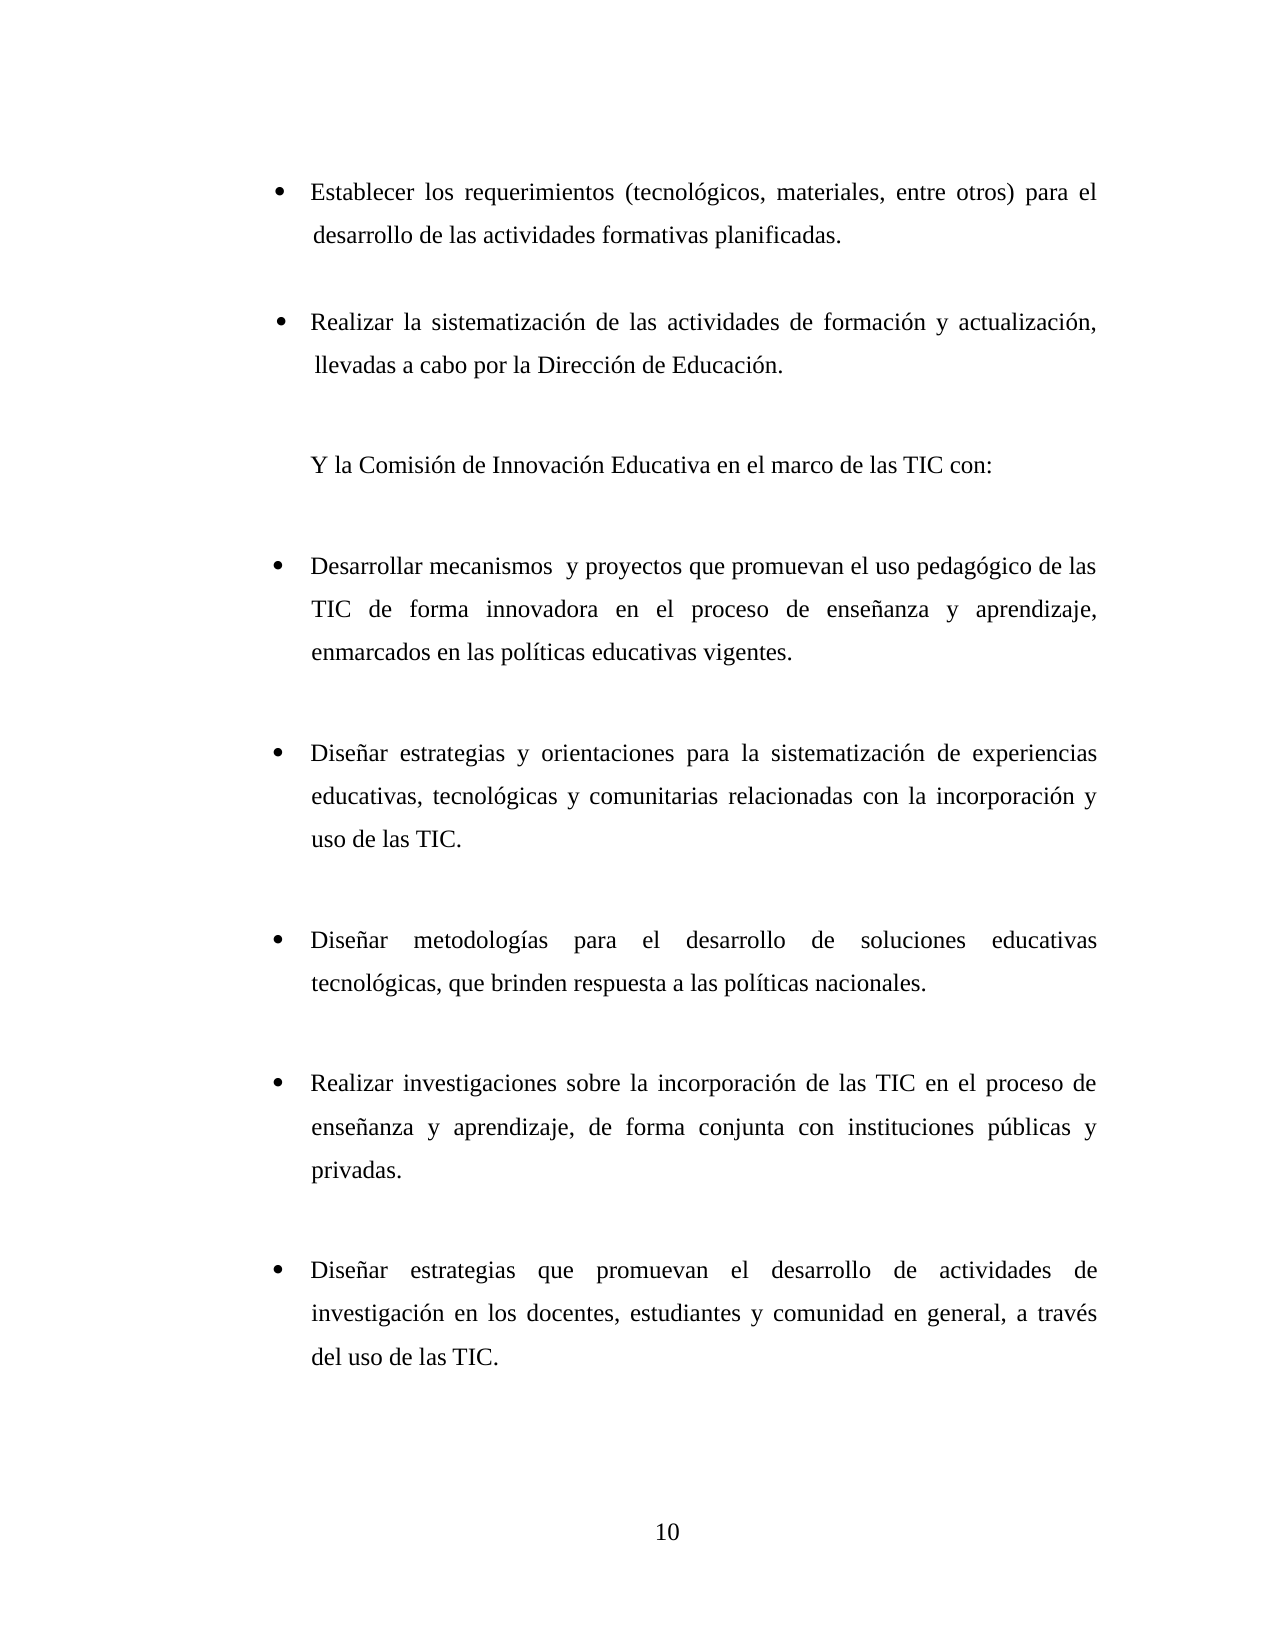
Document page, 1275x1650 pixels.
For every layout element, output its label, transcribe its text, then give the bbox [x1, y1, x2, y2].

list Diseñar estrategias que promuevan el desarrollo de actividades de investigación en los docentes, estudiantes y comunidad en general, a través del uso de las TIC. [274, 1255, 1098, 1370]
list Establecer los requerimientos (tecnológicos, materiales, entre otros) para el desarrollo de las actividades formativas planificadas. [275, 177, 1098, 249]
text Y la Comisión de Innovación Educativa en el marco de las TIC con: [236, 450, 1098, 479]
list Desarrollar mecanismos y proyectos que promuevan el uso pedagógico de las TIC de forma innovadora en el proceso de enseñanza y aprendizaje, enmarcados en las políticas educativas vigentes. [274, 551, 1098, 666]
list Diseñar metodologías para el desarrollo de soluciones educativas tecnológicas, que brinden respuesta a las políticas nacionales. [274, 925, 1098, 997]
list Diseñar estrategias y orientaciones para la sistematización de experiencias educativas, tecnológicas y comunitarias relacionadas con la incorporación y uso de las TIC. [274, 738, 1098, 853]
list Realizar investigaciones sobre la incorporación de las TIC en el proceso de enseñanza y aprendizaje, de forma conjunta con instituciones públicas y privadas. [274, 1068, 1098, 1183]
list Realizar la sistematización de las actividades de formación y actualización, llevadas a cabo por la Dirección de Educación. [277, 307, 1098, 378]
